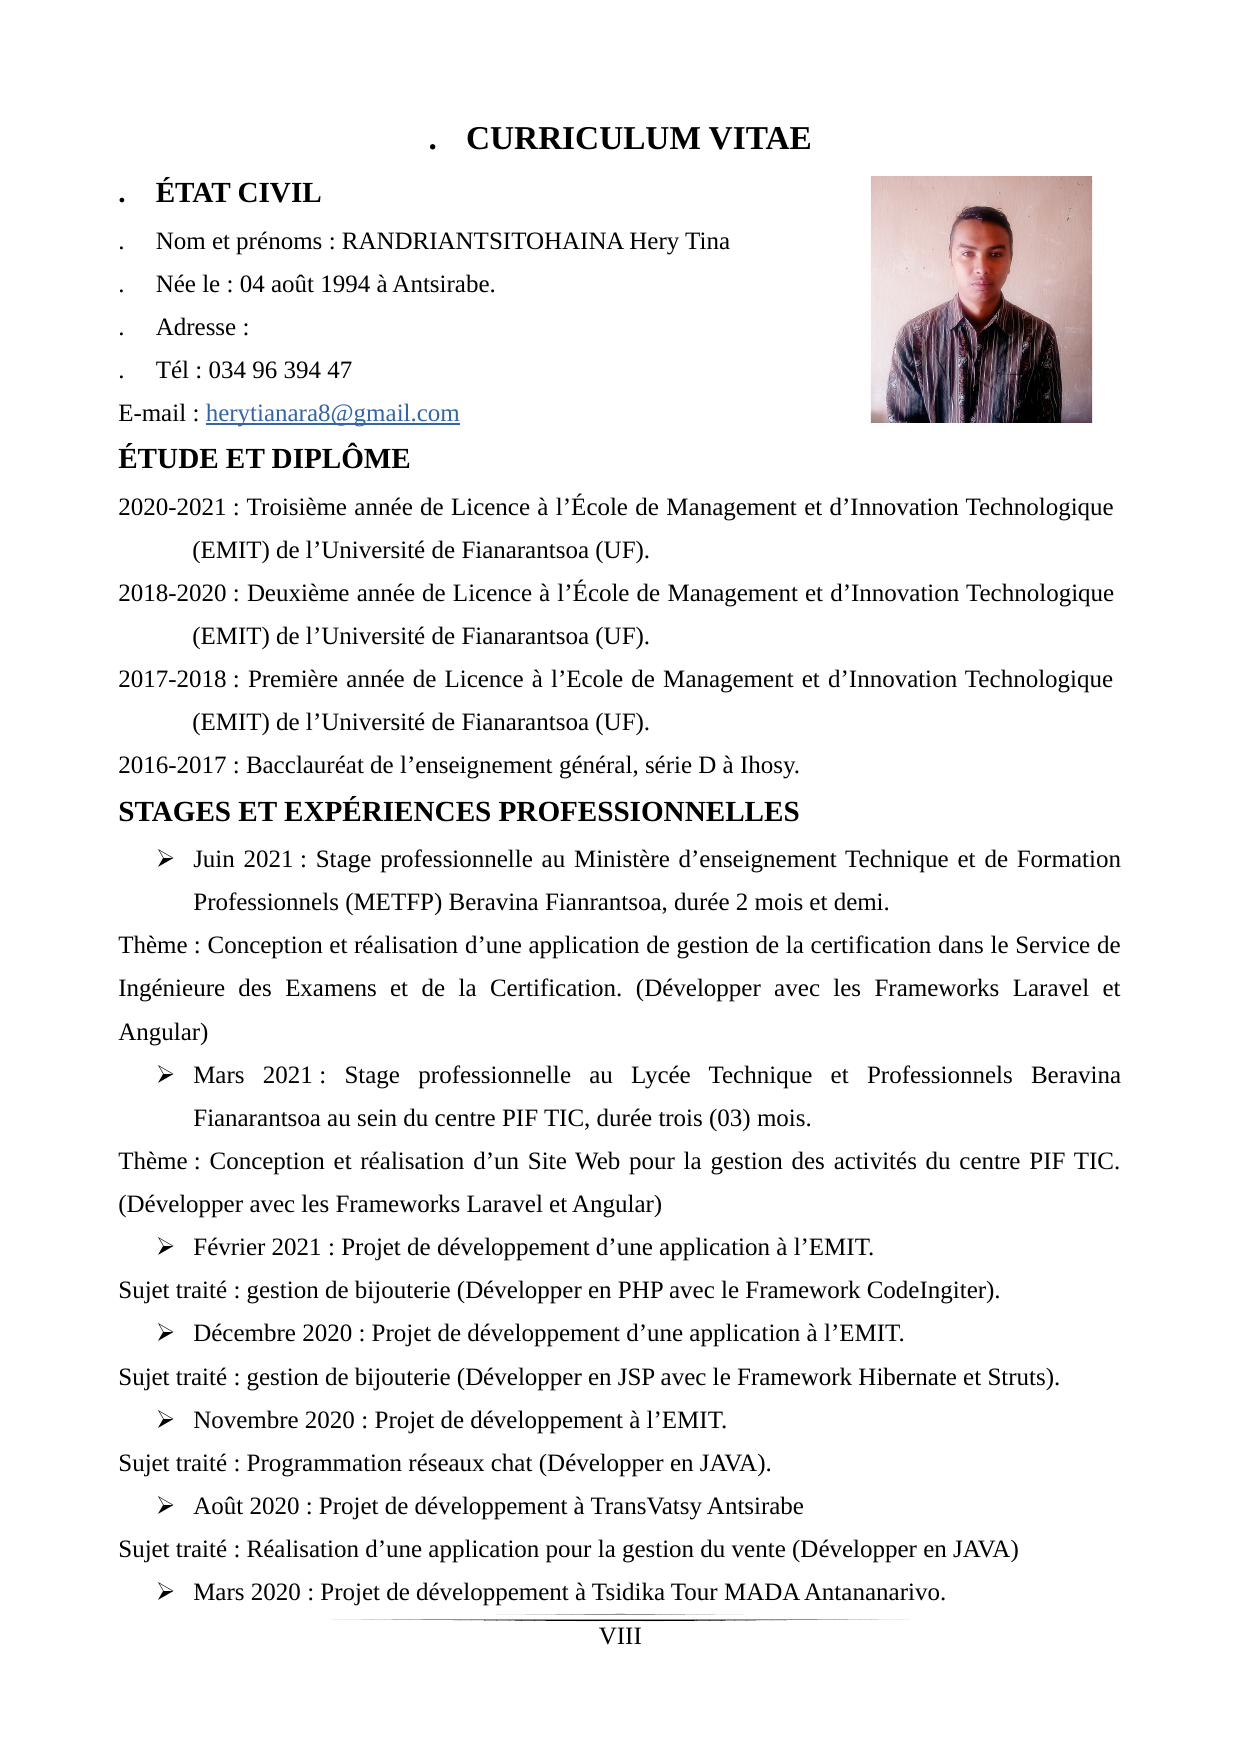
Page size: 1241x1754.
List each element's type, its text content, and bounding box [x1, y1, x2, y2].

subtitle [1093, 312, 1122, 341]
text Thème : Conception et réalisation d’un Site Web pour la gestion des activités du centre PIF TIC. (Développer avec les Frameworks Laravel et Angular) [118, 1146, 1122, 1218]
list Novembre 2020 : Projet de développement à l’EMIT. [156, 1405, 1122, 1433]
subtitle CURRICULUM VITAE [118, 118, 1122, 156]
list Mars 2020 : Projet de développement à Tsidika Tour MADA Antananarivo. [156, 1577, 1122, 1606]
list Mars 2021 : Stage professionnelle au Lycée Technique et Professionnels Beravina Fianarantsoa au sein du centre PIF TIC, durée trois (03) mois. [156, 1060, 1122, 1132]
text ÉTUDE ET DIPLÔME [118, 442, 1122, 475]
list Février 2021 : Projet de développement d’une application à l’EMIT. [156, 1232, 1122, 1261]
picture [870, 176, 1093, 423]
text Sujet traité : gestion de bijouterie (Développer en PHP avec le Framework CodeIngiter). [118, 1275, 1122, 1304]
subtitle Née le : 04 août 1994 à Antsirabe. [118, 269, 870, 298]
text 2020-2021 : Troisième année de Licence à l’École de Management et d’Innovation Technologique (EMIT) de l’Université de Fianarantsoa (UF). [118, 492, 1122, 564]
subtitle ÉTAT CIVIL [118, 176, 870, 209]
text 2016-2017 : Bacclauréat de l’enseignement général, série D à Ihosy. [118, 751, 1122, 779]
text Sujet traité : Réalisation d’une application pour la gestion du vente (Développer en JAVA) [118, 1534, 1122, 1563]
text 2017-2018 : Première année de Licence à l’Ecole de Management et d’Innovation Technologique (EMIT) de l’Université de Fianarantsoa (UF). [118, 664, 1122, 736]
subtitle Nom et prénoms : RANDRIANTSITOHAINA Hery Tina [118, 226, 870, 255]
text E-mail : herytianara8@gmail.com [118, 398, 1122, 427]
text Thème : Conception et réalisation d’une application de gestion de la certification dans le Service de Ingénieure des Examens et de la Certification. (Développer avec les Frameworks Laravel et Angular) [118, 930, 1122, 1045]
subtitle [1093, 355, 1122, 384]
list Juin 2021 : Stage professionnelle au Ministère d’enseignement Technique et de Formation Professionnels (METFP) Beravina Fianrantsoa, durée 2 mois et demi. [156, 844, 1122, 916]
picture [171, 1613, 1069, 1622]
text 2018-2020 : Deuxième année de Licence à l’École de Management et d’Innovation Technologique (EMIT) de l’Université de Fianarantsoa (UF). [118, 578, 1122, 650]
subtitle [1093, 269, 1122, 298]
subtitle Adresse : [118, 312, 870, 341]
text Sujet traité : gestion de bijouterie (Développer en JSP avec le Framework Hibernate et Struts). [118, 1362, 1122, 1390]
text STAGES ET EXPÉRIENCES PROFESSIONNELLES [118, 794, 1122, 827]
subtitle [1093, 176, 1122, 209]
list Décembre 2020 : Projet de développement d’une application à l’EMIT. [156, 1318, 1122, 1347]
text Sujet traité : Programmation réseaux chat (Développer en JAVA). [118, 1448, 1122, 1477]
subtitle Tél : 034 96 394 47 [118, 355, 870, 384]
list Août 2020 : Projet de développement à TransVatsy Antsirabe [156, 1491, 1122, 1520]
